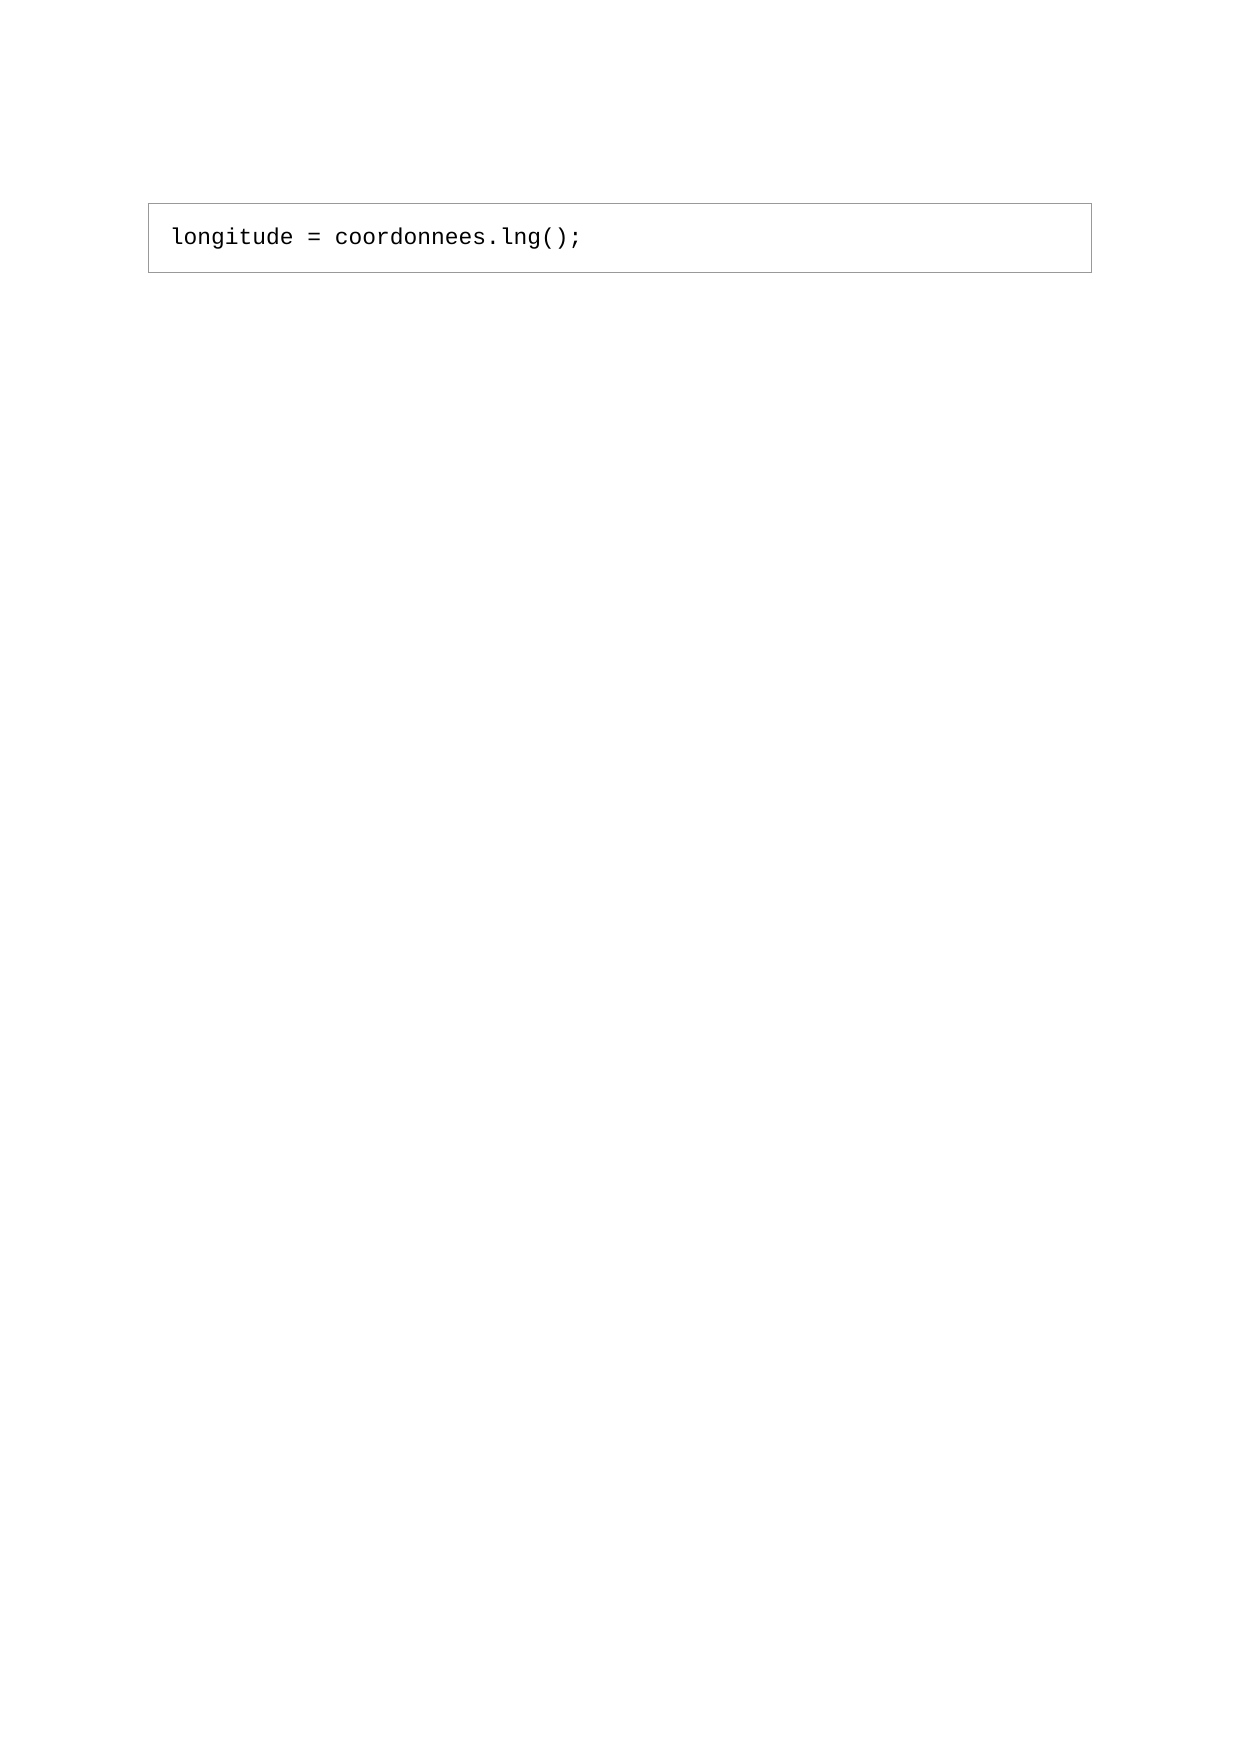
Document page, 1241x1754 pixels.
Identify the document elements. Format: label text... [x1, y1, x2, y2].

text longitude = coordonnees.lng(); [149, 204, 1091, 272]
